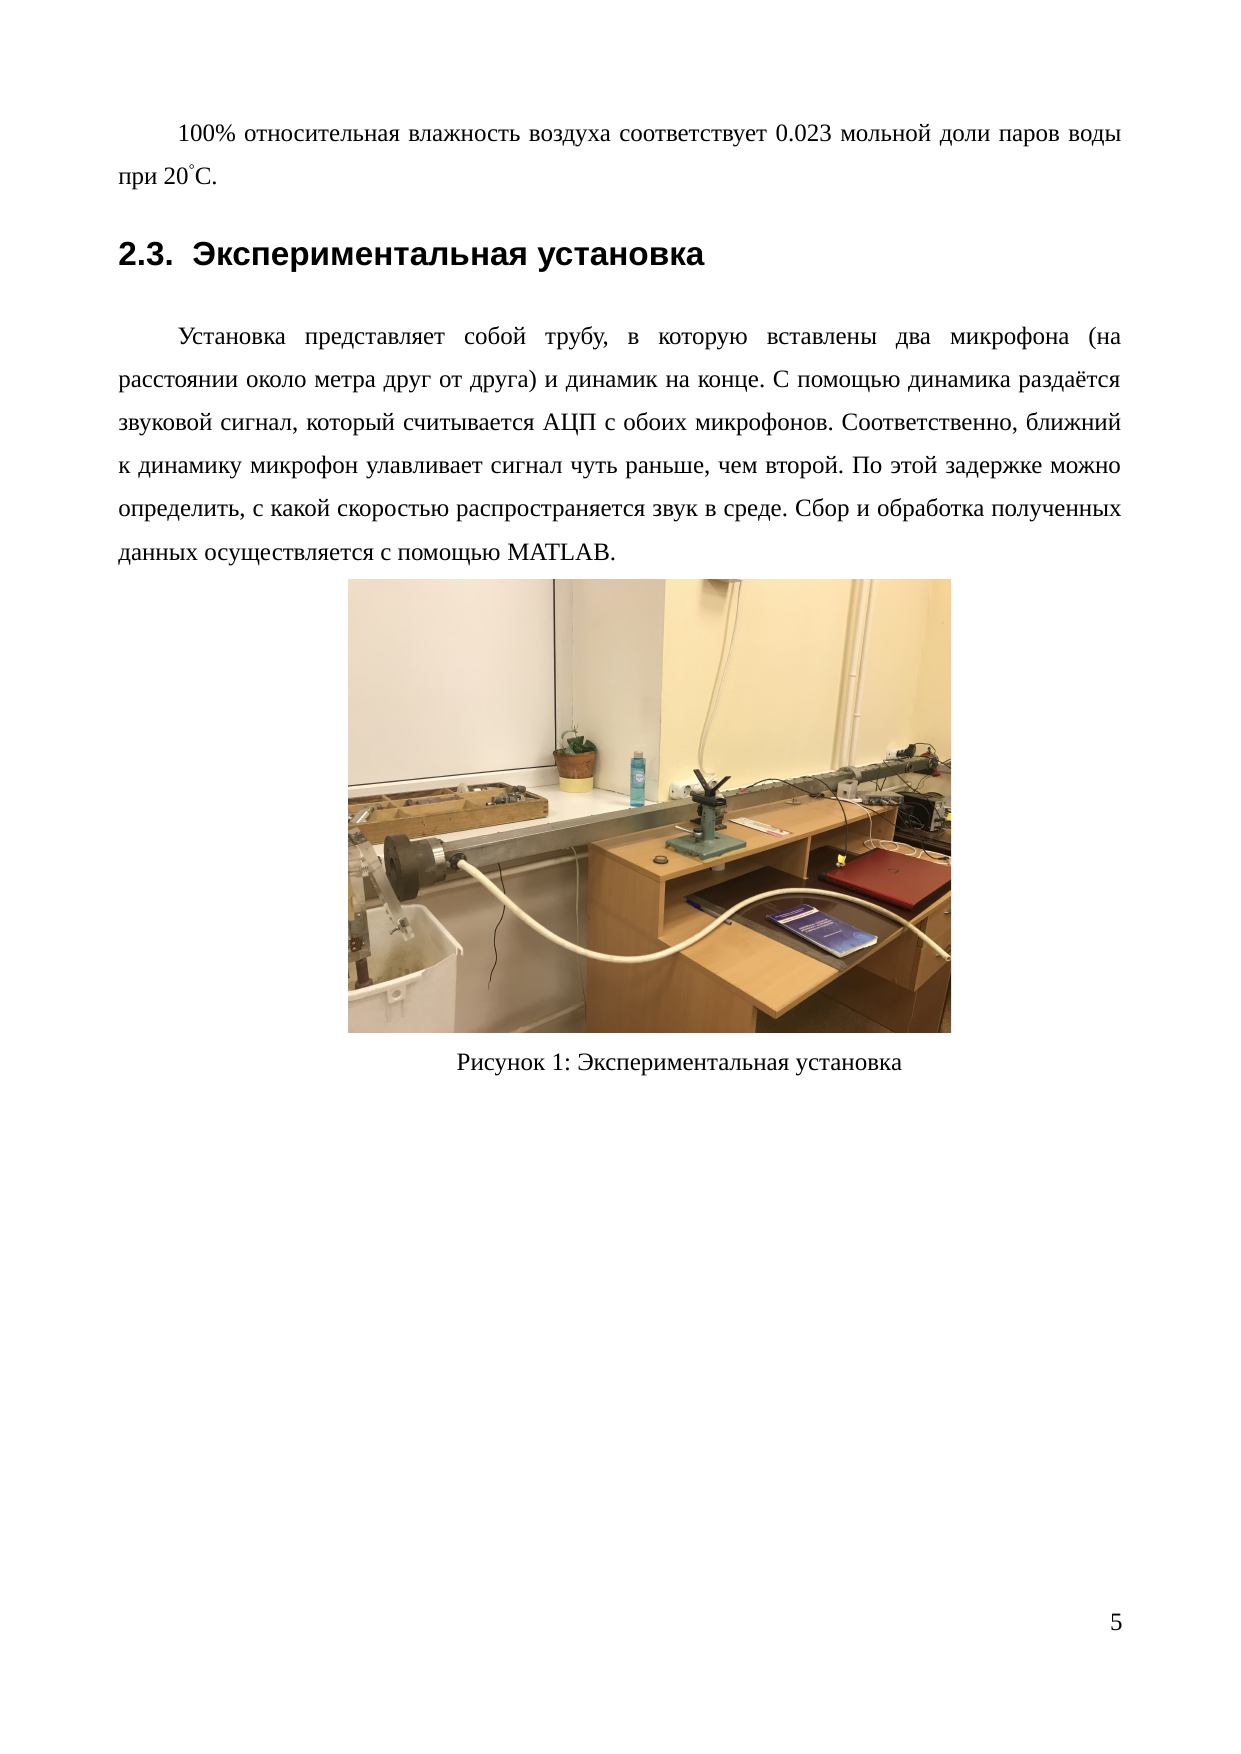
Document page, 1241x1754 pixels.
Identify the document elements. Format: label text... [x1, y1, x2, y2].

text Установка представляет собой трубу, в которую вставлены два микрофона (на расстоянии около метра друг от друга) и динамик на конце. С помощью динамика раздаётся звуковой сигнал, который считывается АЦП с обоих микрофонов. Соответственно, ближний к динамику микрофон улавливает сигнал чуть раньше, чем второй. По этой задержке можно определить, с какой скоростью распространяется звук в среде. Сбор и обработка полученных данных осуществляется с помощью MATLAB. [118, 321, 1122, 565]
text Рисунок 1: Экспериментальная установка [348, 1033, 951, 1076]
subtitle Экспериментальная установка [118, 234, 1122, 272]
picture [348, 579, 952, 1033]
text 100% относительная влажность воздуха соответствует 0.023 мольной доли паров воды при 20°С. [118, 118, 1122, 190]
